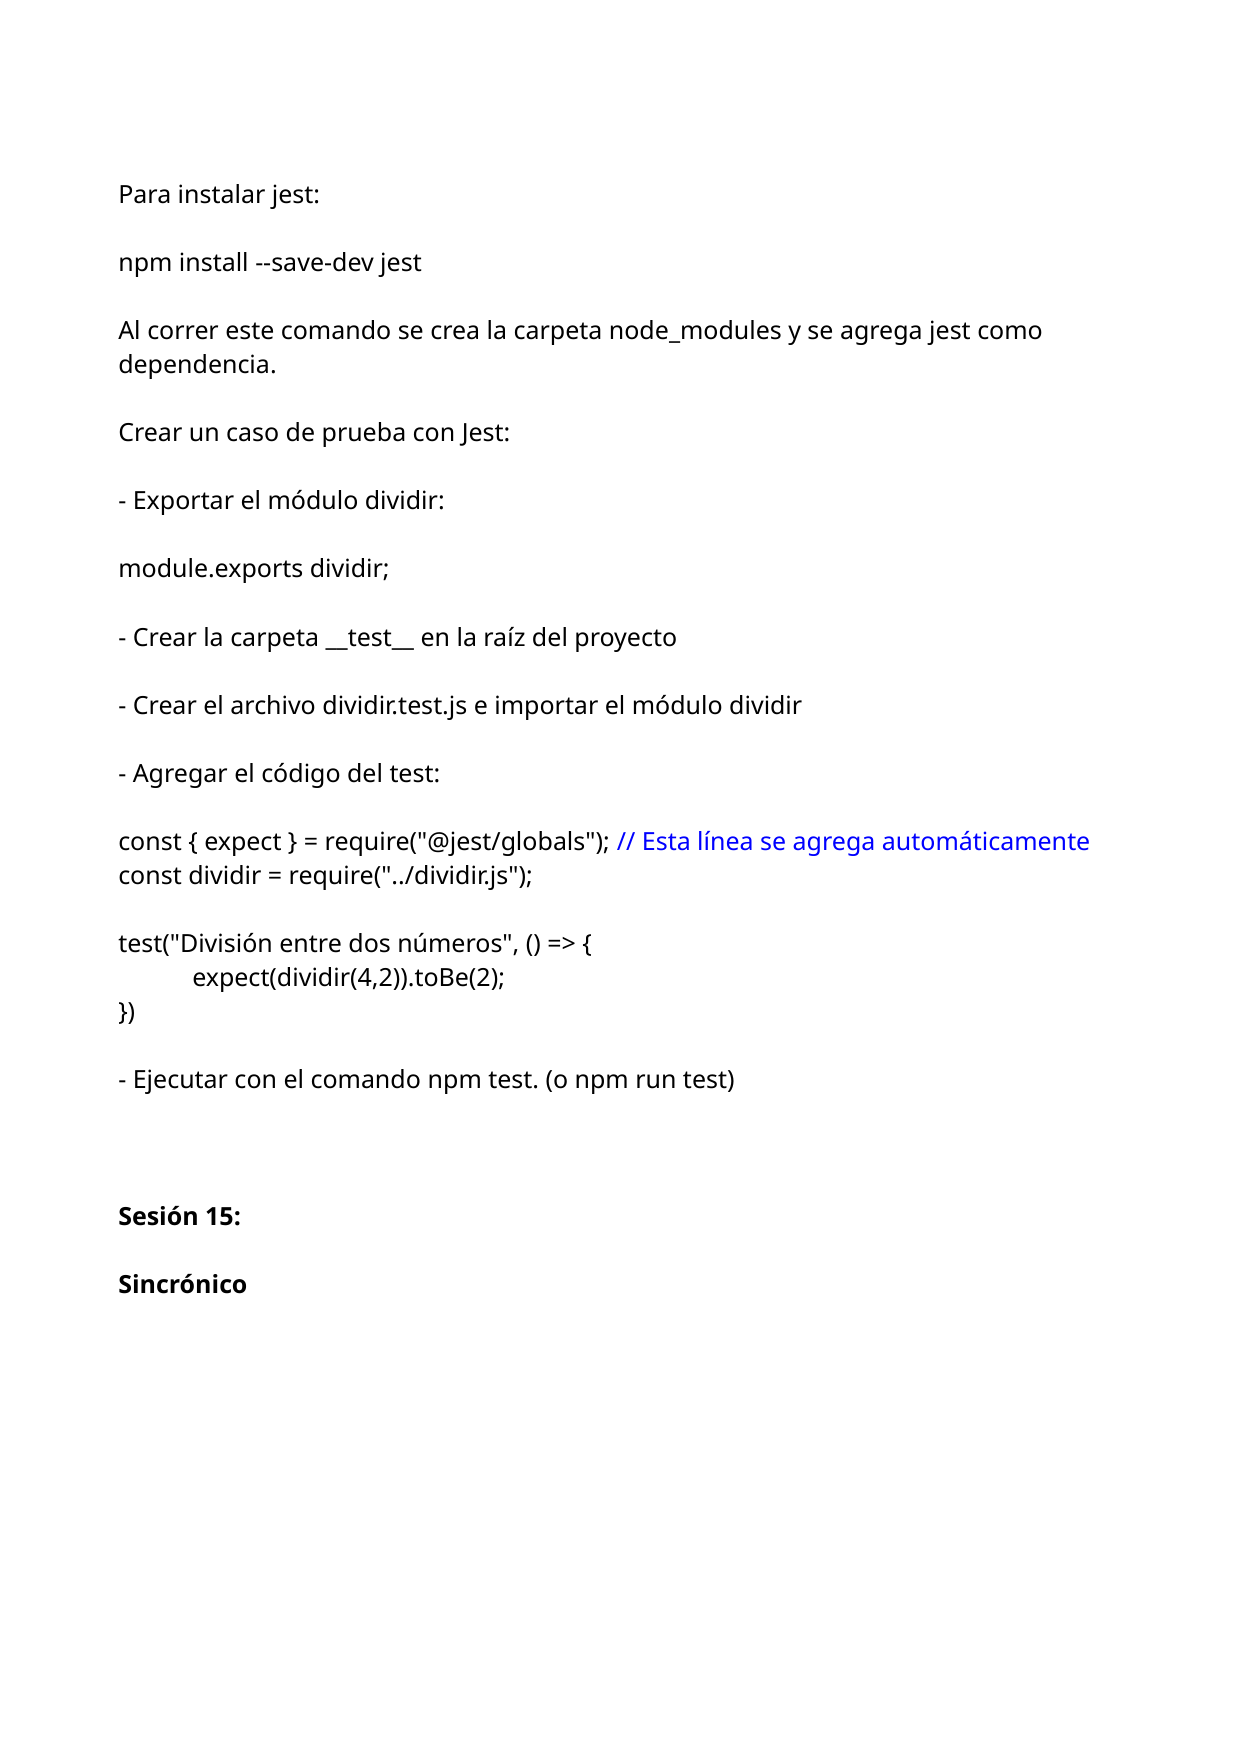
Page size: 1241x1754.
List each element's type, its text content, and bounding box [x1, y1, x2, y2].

text - Crear la carpeta __test__ en la raíz del proyecto [118, 619, 1122, 653]
text Para instalar jest: [118, 176, 1122, 210]
text expect(dividir(4,2)).toBe(2); [118, 960, 1122, 994]
text - Exportar el módulo dividir: [118, 483, 1122, 517]
text - Agregar el código del test: [118, 755, 1122, 789]
text - Crear el archivo dividir.test.js e importar el módulo dividir [118, 687, 1122, 721]
text Crear un caso de prueba con Jest: [118, 415, 1122, 449]
text npm install --save-dev jest [118, 244, 1122, 278]
text }) [118, 994, 1122, 1028]
text const { expect } = require("@jest/globals"); // Esta línea se agrega automáticamente [118, 823, 1122, 858]
text test("División entre dos números", () => { [118, 926, 1122, 960]
text Al correr este comando se crea la carpeta node_modules y se agrega jest como dependencia. [118, 313, 1122, 381]
text const dividir = require("../dividir.js"); [118, 858, 1122, 892]
text Sesión 15: [118, 1198, 1122, 1232]
text module.exports dividir; [118, 551, 1122, 585]
text Sincrónico [118, 1266, 1122, 1300]
text - Ejecutar con el comando npm test. (o npm run test) [118, 1062, 1122, 1096]
